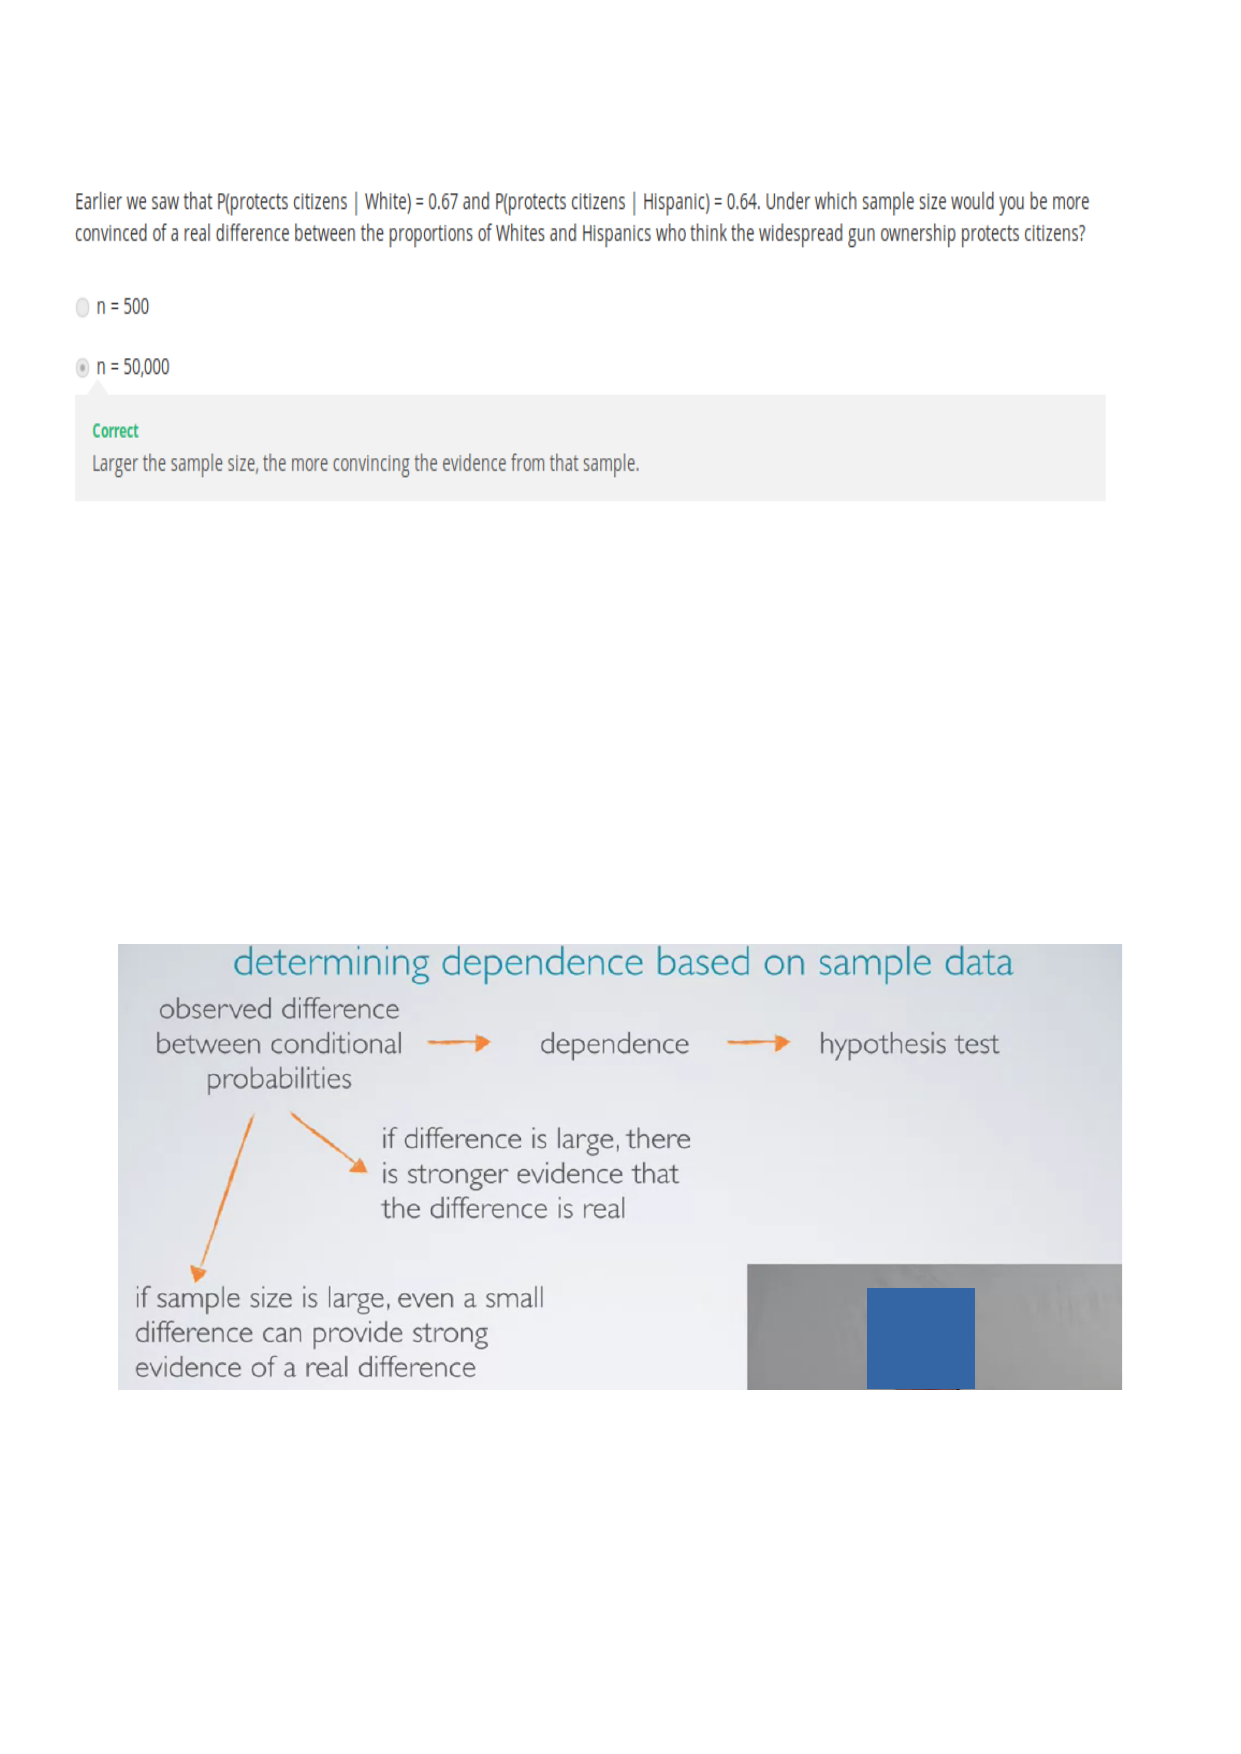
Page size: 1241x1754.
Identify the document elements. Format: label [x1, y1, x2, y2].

picture [59, 173, 1182, 549]
picture [118, 944, 1123, 1390]
